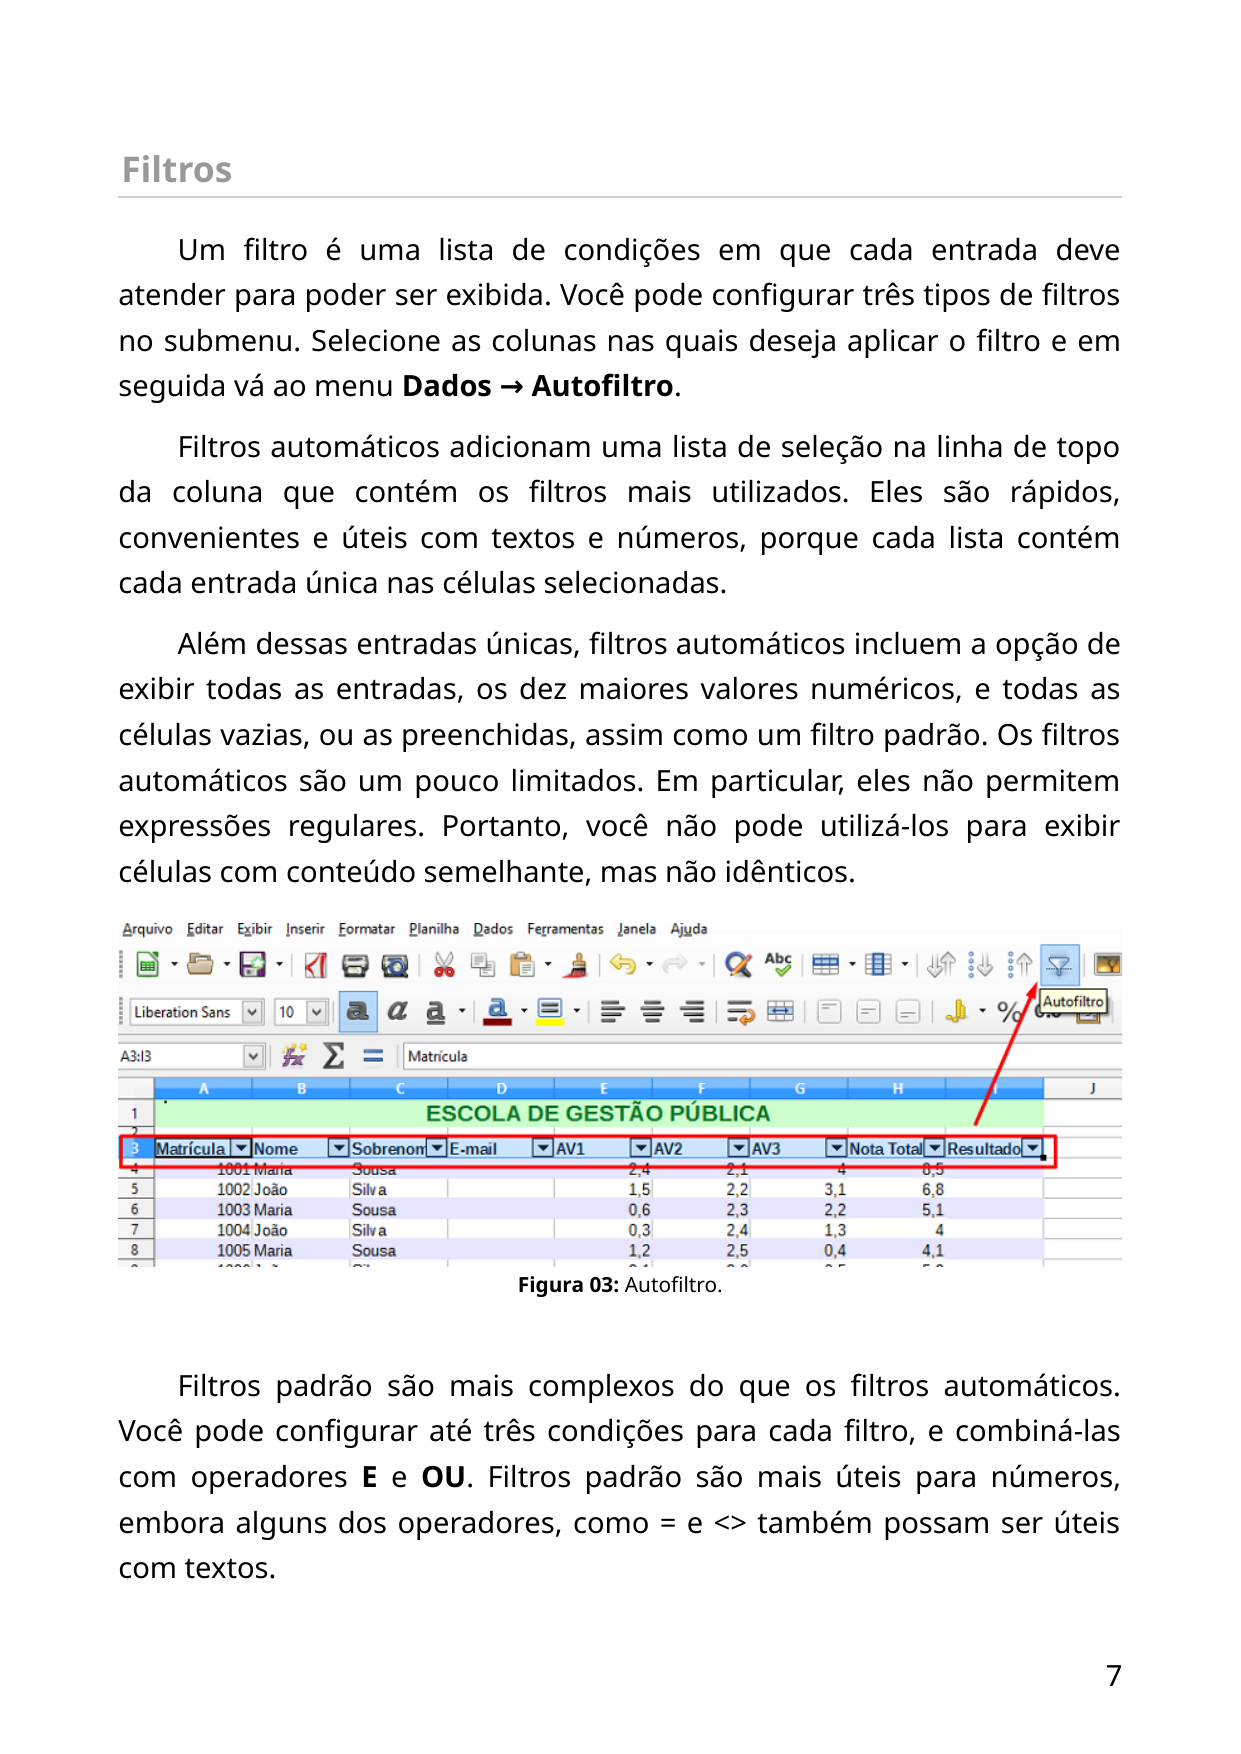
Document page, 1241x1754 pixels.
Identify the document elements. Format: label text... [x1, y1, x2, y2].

text Figura 03: Autofiltro. [118, 1267, 1122, 1299]
picture [118, 923, 1123, 1267]
text Filtros automáticos adicionam uma lista de seleção na linha de topo da coluna que contém os filtros mais utilizados. Eles são rápidos, convenientes e úteis com textos e números, porque cada lista contém cada entrada única nas células selecionadas. [118, 426, 1122, 602]
subtitle Filtros [118, 142, 1122, 196]
text Além dessas entradas únicas, filtros automáticos incluem a opção de exibir todas as entradas, os dez maiores valores numéricos, e todas as células vazias, ou as preenchidas, assim como um filtro padrão. Os filtros automáticos são um pouco limitados. Em particular, eles não permitem expressões regulares. Portanto, você não pode utilizá-los para exibir células com conteúdo semelhante, mas não idênticos. [118, 623, 1122, 891]
text Um filtro é uma lista de condições em que cada entrada deve atender para poder ser exibida. Você pode configurar três tipos de filtros no submenu. Selecione as colunas nas quais deseja aplicar o filtro e em seguida vá ao menu Dados → Autofiltro. [118, 229, 1122, 405]
text Filtros padrão são mais complexos do que os filtros automáticos. Você pode configurar até três condições para cada filtro, e combiná-las com operadores E e OU. Filtros padrão são mais úteis para números, embora alguns dos operadores, como = e <> também possam ser úteis com textos. [118, 1365, 1122, 1587]
